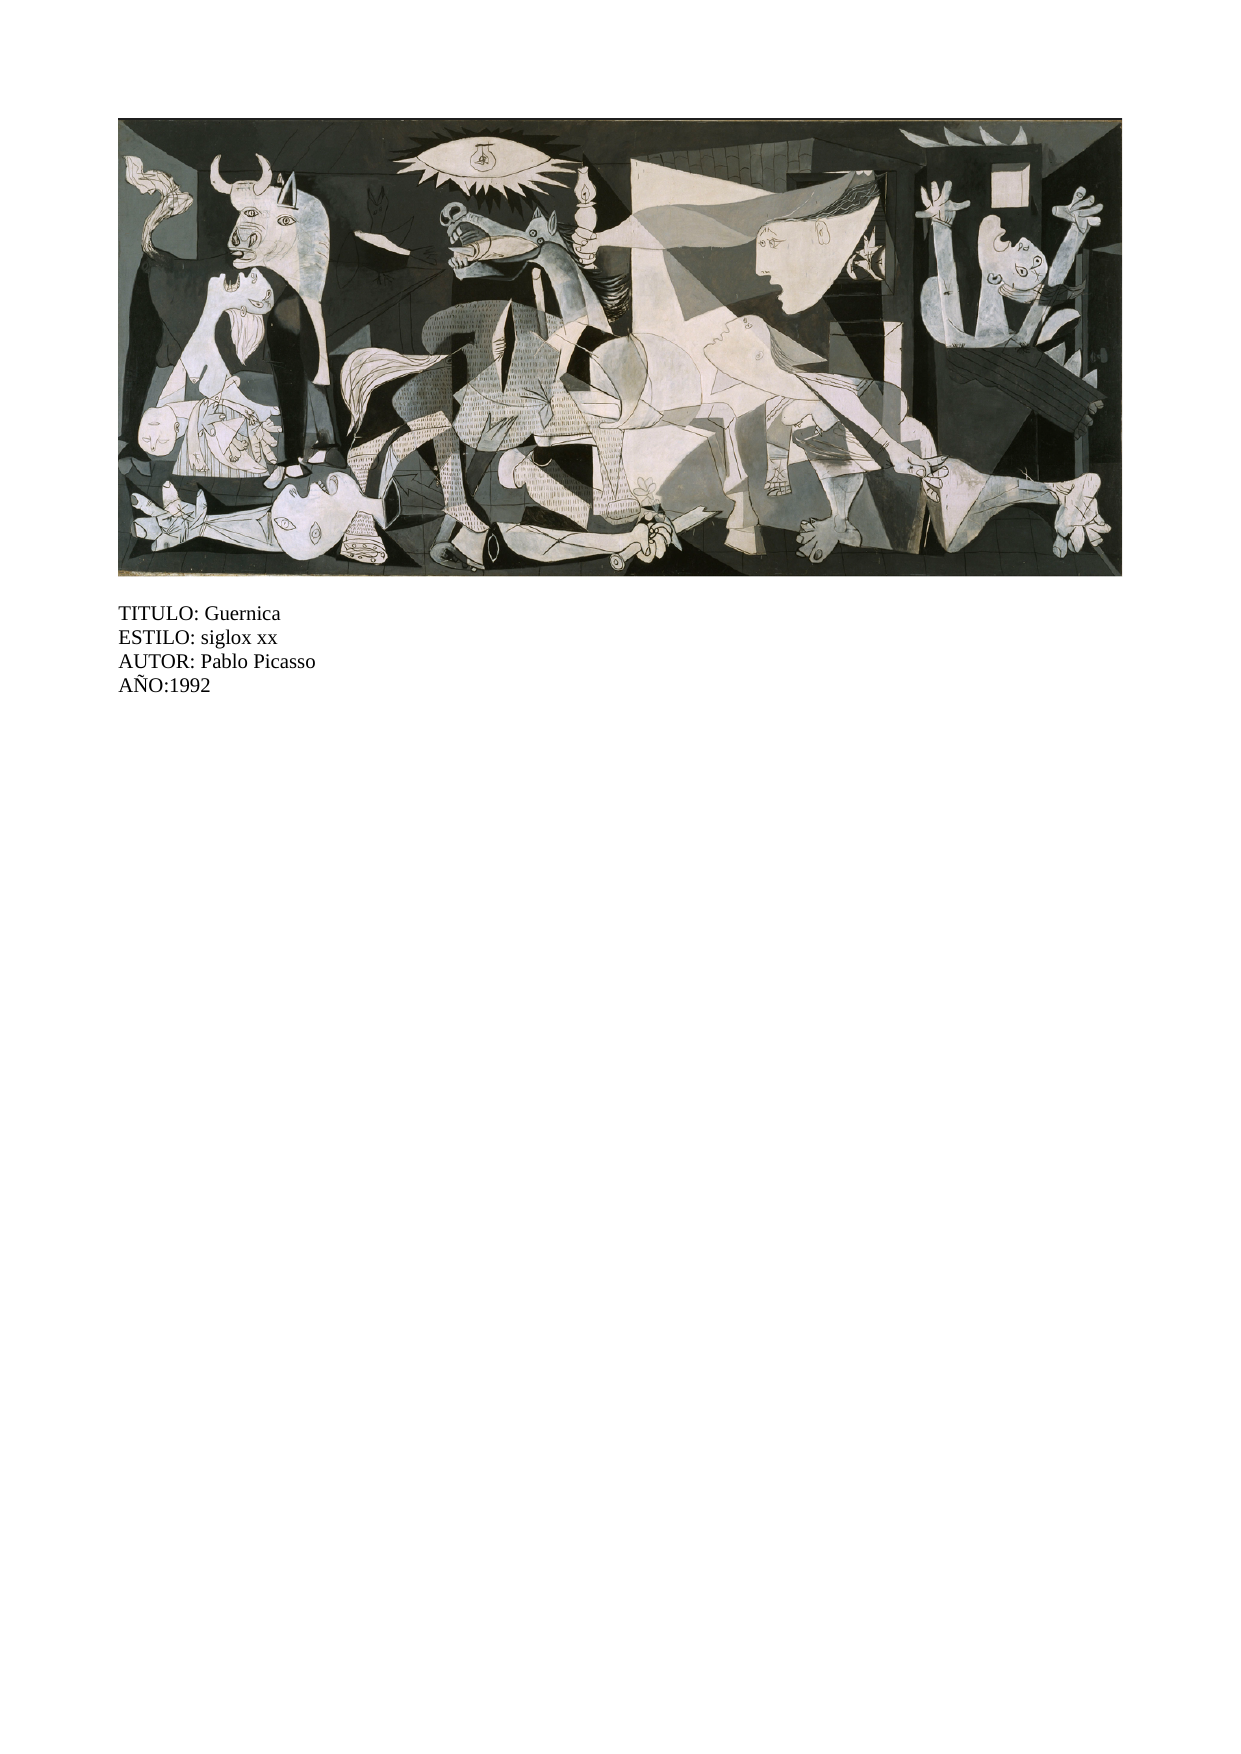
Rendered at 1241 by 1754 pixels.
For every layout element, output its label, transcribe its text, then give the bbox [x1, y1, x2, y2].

text AUTOR: Pablo Picasso [118, 649, 1122, 673]
text TITULO: Guernica [118, 601, 1122, 625]
text AÑO:1992 [118, 673, 1122, 697]
text ESTILO: siglox xx [118, 625, 1122, 649]
picture [118, 118, 1123, 577]
